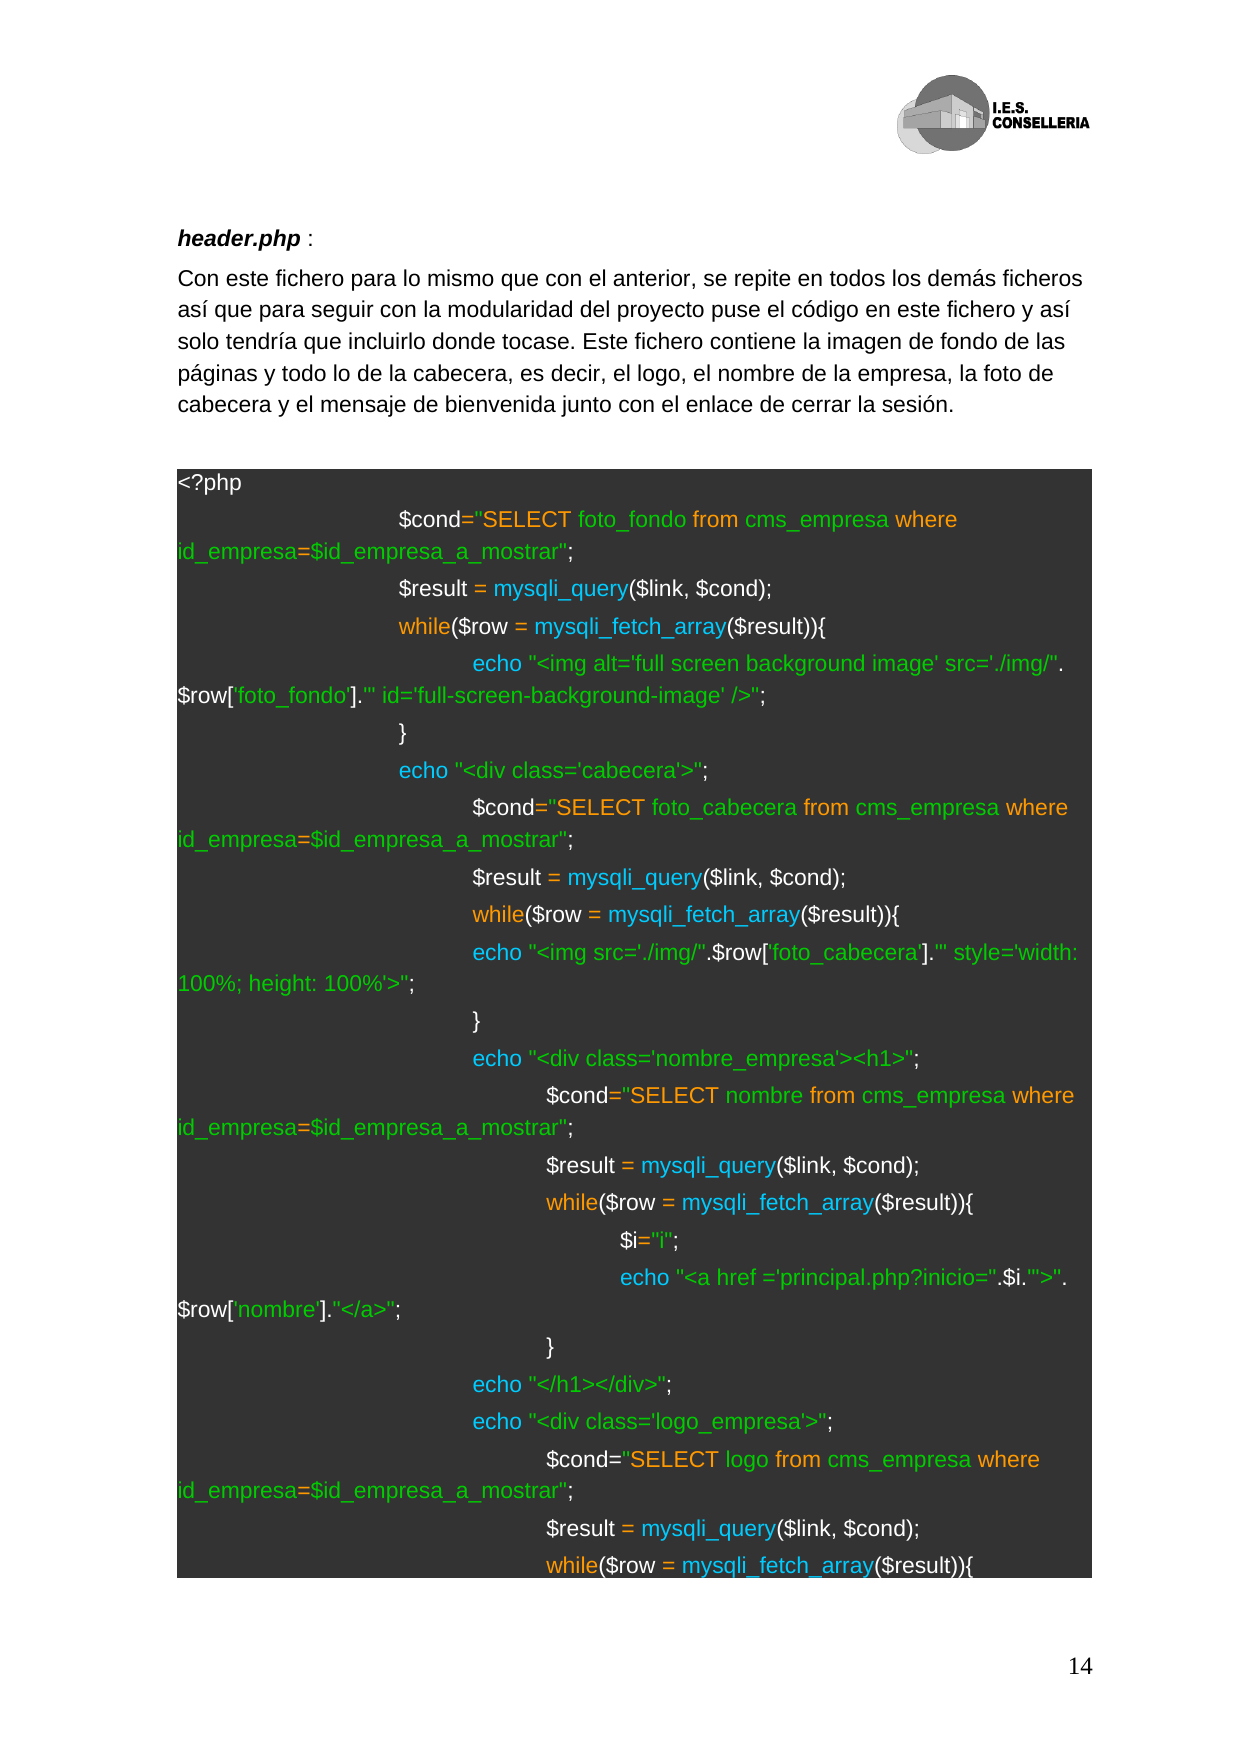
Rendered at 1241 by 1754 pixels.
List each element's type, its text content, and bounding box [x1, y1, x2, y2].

text $result = mysqli_query($link, $cond); [177, 575, 1092, 602]
text } [177, 719, 1092, 746]
text } [177, 1333, 1092, 1359]
text } [177, 1007, 1092, 1034]
text <?php [177, 469, 1092, 495]
text header.php : [177, 224, 1092, 251]
text $cond="SELECT nombre from cms_empresa where id_empresa=$id_empresa_a_mostrar"; [177, 1082, 1092, 1140]
text $cond="SELECT foto_fondo from cms_empresa where id_empresa=$id_empresa_a_mostrar"; [177, 506, 1092, 564]
text $result = mysqli_query($link, $cond); [177, 863, 1092, 890]
text echo "<a href ='principal.php?inicio=".$i."'>".$row['nombre']."</a>"; [177, 1264, 1092, 1322]
text while($row = mysqli_fetch_array($result)){ [177, 901, 1092, 927]
text $cond="SELECT logo from cms_empresa where id_empresa=$id_empresa_a_mostrar"; [177, 1446, 1092, 1503]
text echo "<img src='./img/".$row['foto_cabecera']."' style='width: 100%; height: 100%'>"; [177, 938, 1092, 996]
text $cond="SELECT foto_cabecera from cms_empresa where id_empresa=$id_empresa_a_mostrar"; [177, 794, 1092, 852]
text echo "<div class='cabecera'>"; [177, 757, 1092, 783]
text Con este fichero para lo mismo que con el anterior, se repite en todos los demás ficheros así que para seguir con la modularidad del proyecto puse el código en este fichero y así solo tendría que incluirlo donde tocase. Este fichero contiene la imagen de fondo de las páginas y todo lo de la cabecera, es decir, el logo, el nombre de la empresa, la foto de cabecera y el mensaje de bienvenida junto con el enlace de cerrar la sesión. [177, 265, 1092, 417]
text $i="i"; [177, 1227, 1092, 1253]
text echo "<div class='logo_empresa'>"; [177, 1408, 1092, 1434]
text echo "</h1></div>"; [177, 1371, 1092, 1397]
text $result = mysqli_query($link, $cond); [177, 1152, 1092, 1178]
text $result = mysqli_query($link, $cond); [177, 1515, 1092, 1541]
text while($row = mysqli_fetch_array($result)){ [177, 613, 1092, 639]
text echo "<img alt='full screen background image' src='./img/".$row['foto_fondo']."' id='full-screen-background-image' />"; [177, 650, 1092, 708]
text echo "<div class='nombre_empresa'><h1>"; [177, 1045, 1092, 1071]
picture [894, 73, 1093, 155]
text while($row = mysqli_fetch_array($result)){ [177, 1552, 1092, 1578]
text while($row = mysqli_fetch_array($result)){ [177, 1189, 1092, 1215]
